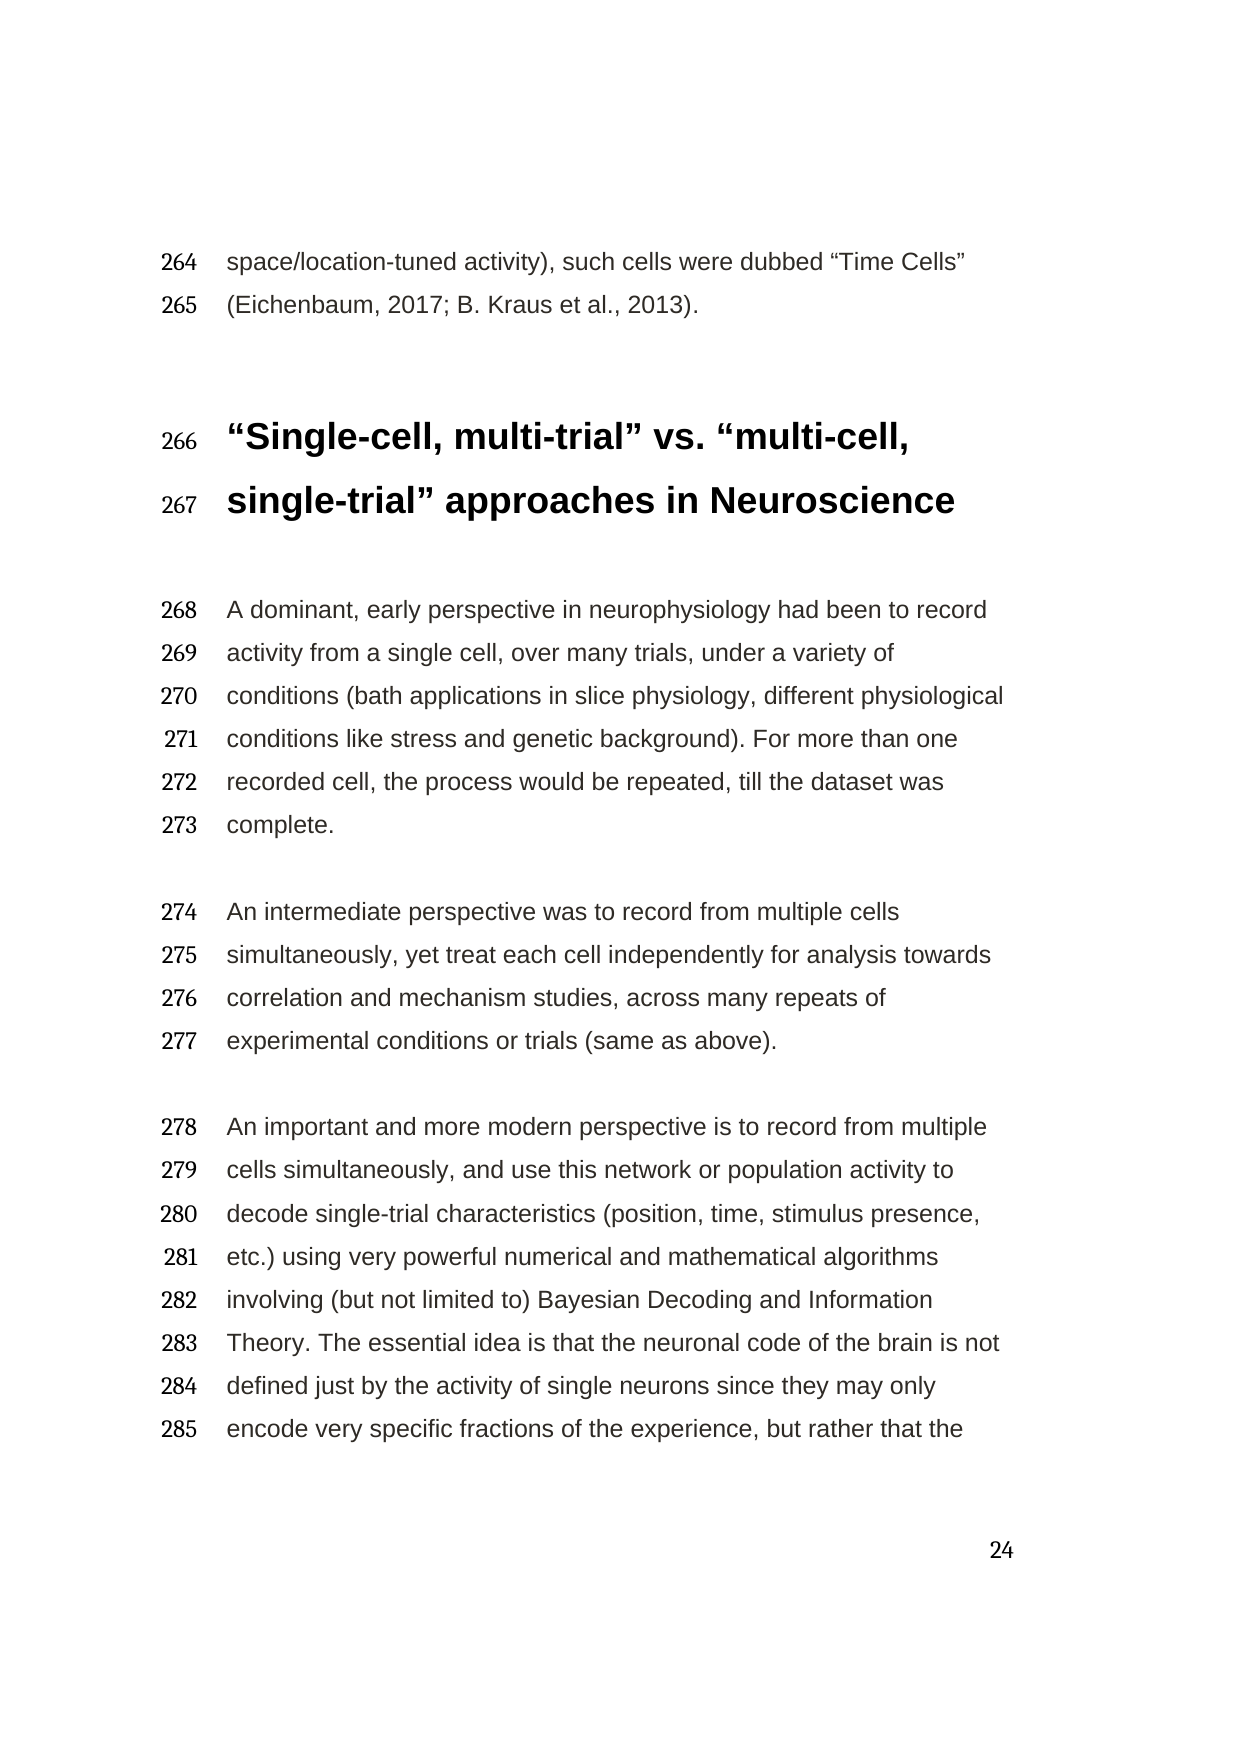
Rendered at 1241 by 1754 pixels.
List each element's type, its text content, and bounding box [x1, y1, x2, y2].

text An important and more modern perspective is to record from multiple cells simultaneously, and use this network or population activity to decode single-trial characteristics (position, time, stimulus presence, etc.) using very powerful numerical and mathematical algorithms involving (but not limited to) Bayesian Decoding and Information Theory. The essential idea is that the neuronal code of the brain is not defined just by the activity of single neurons since they may only encode very specific fractions of the experience, but rather that the [226, 1112, 1014, 1443]
text An intermediate perspective was to record from multiple cells simultaneously, yet treat each cell independently for analysis towards correlation and mechanism studies, across many repeats of experimental conditions or trials (same as above). [226, 897, 1014, 1055]
subtitle “Single-cell, multi-trial” vs. “multi-cell, single-trial” approaches in Neuroscience [226, 414, 1014, 522]
text A dominant, early perspective in neurophysiology had been to record activity from a single cell, over many trials, under a variety of conditions (bath applications in slice physiology, different physiological conditions like stress and genetic background). For more than one recorded cell, the process would be repeated, till the dataset was complete. [226, 595, 1014, 839]
text space/location-tuned activity), such cells were dubbed “Time Cells” (Eichenbaum, 2017; B. Kraus et al., 2013)⁠. [226, 247, 1014, 319]
